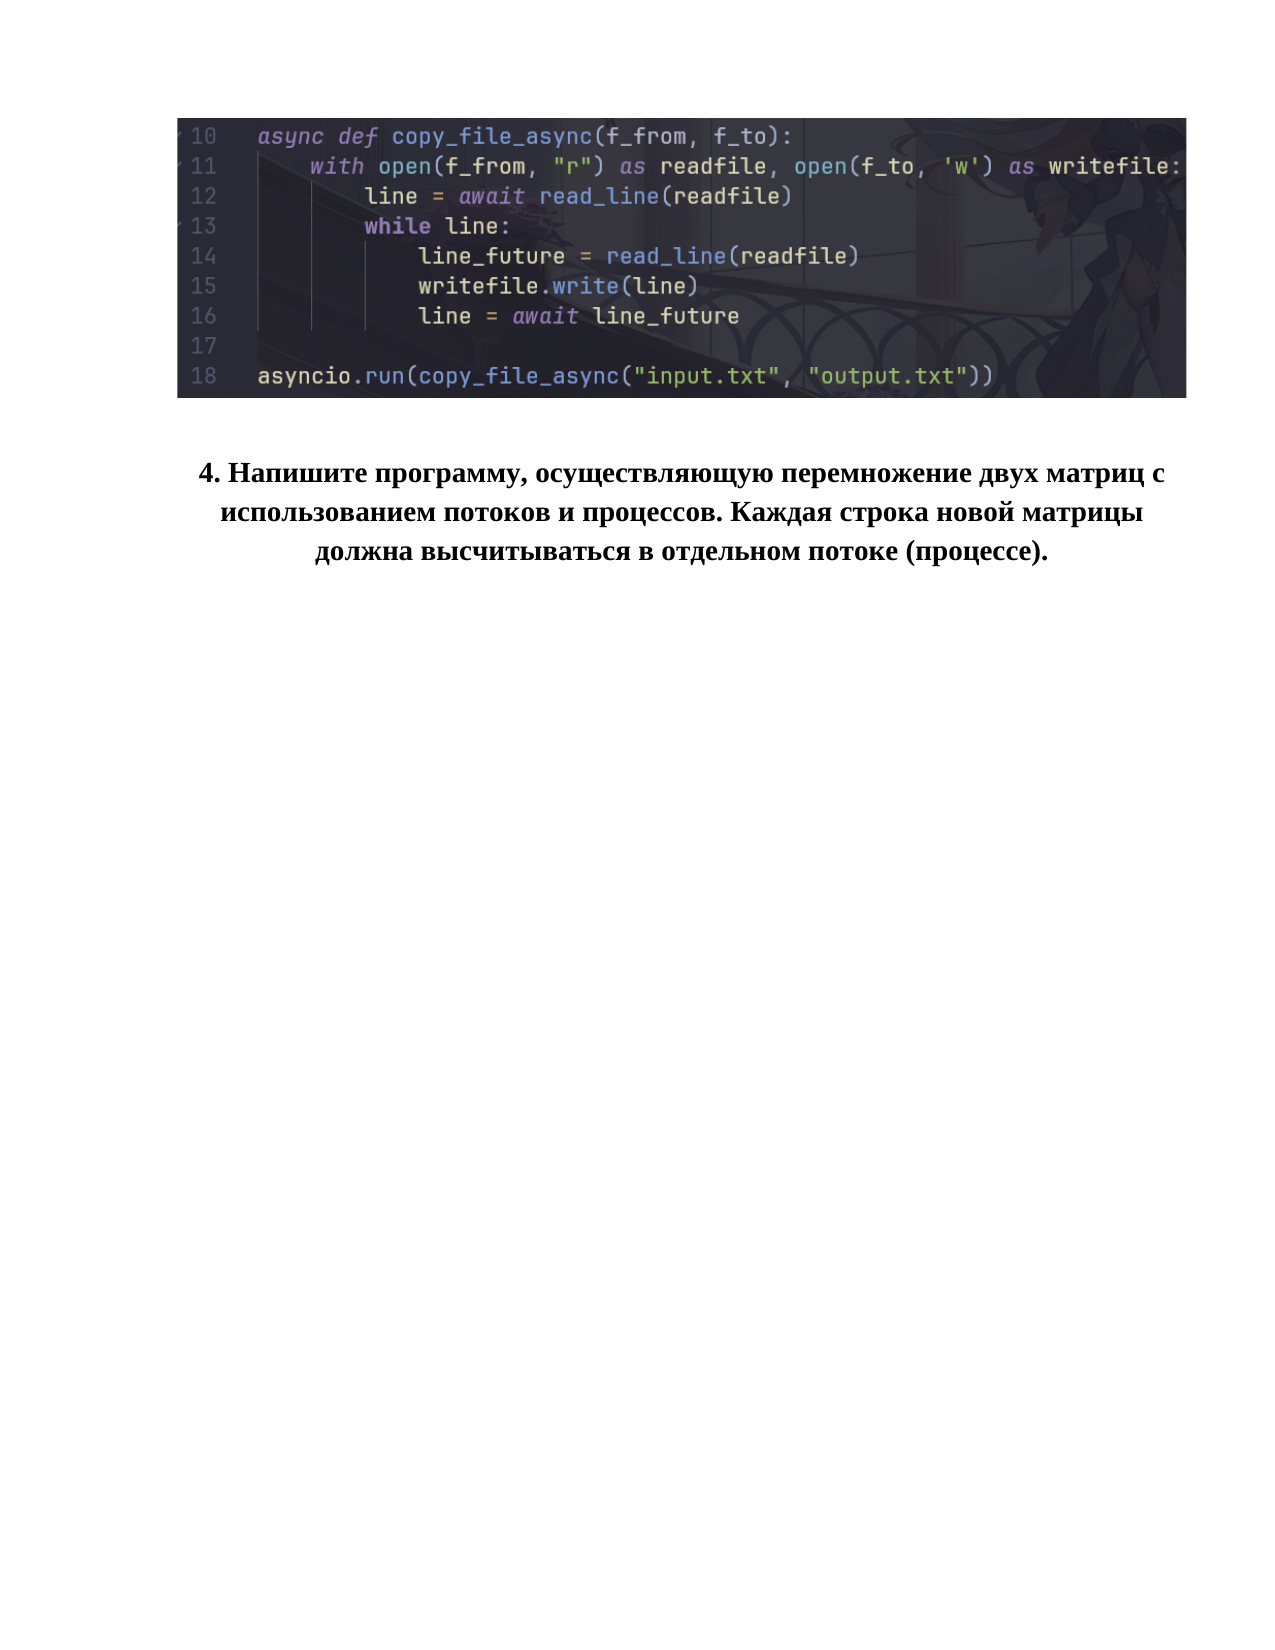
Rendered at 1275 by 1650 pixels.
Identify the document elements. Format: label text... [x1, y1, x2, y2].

text 4. Напишите программу, осуществляющую перемножение двух матриц с использованием потоков и процессов. Каждая строка новой матрицы должна высчитываться в отдельном потоке (процессе). [177, 456, 1186, 566]
picture [177, 118, 1187, 398]
